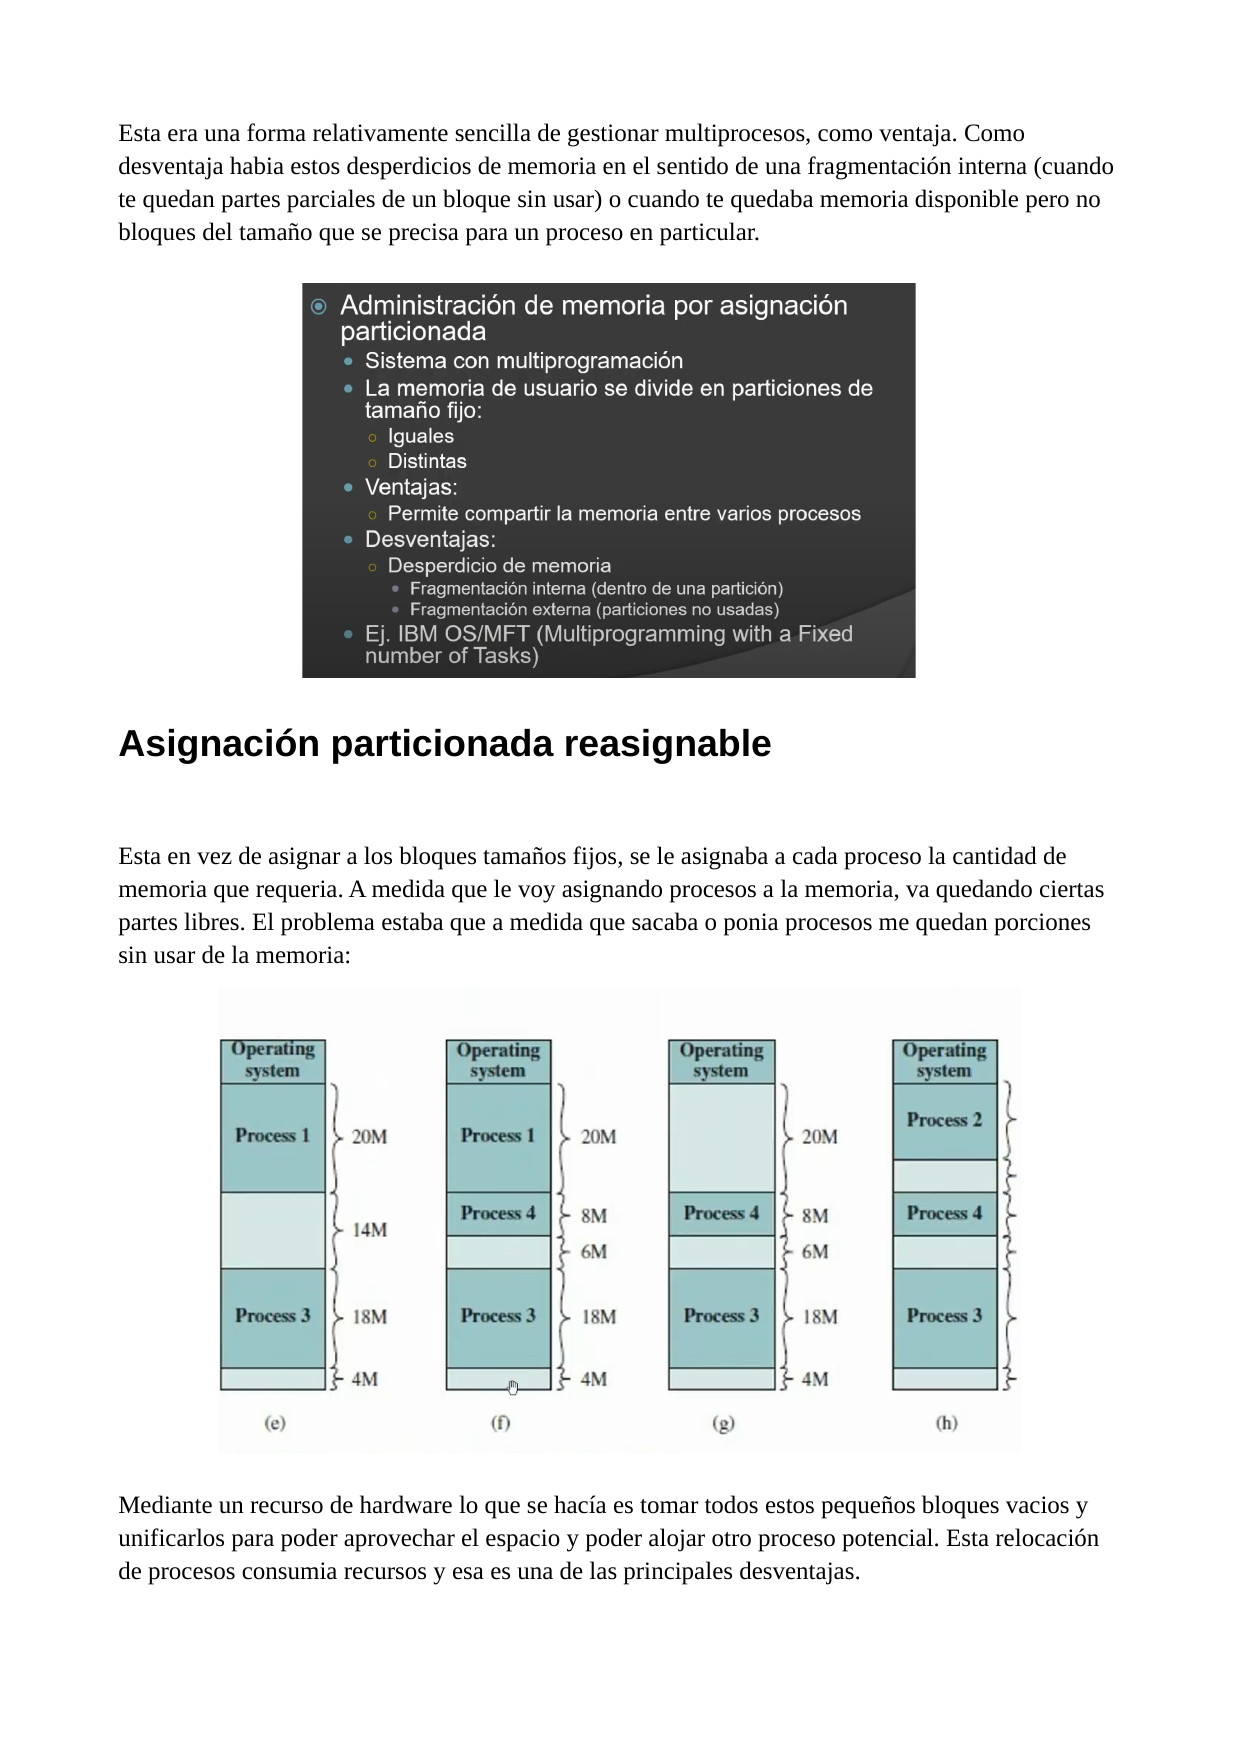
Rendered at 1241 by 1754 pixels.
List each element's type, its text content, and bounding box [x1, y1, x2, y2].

text Mediante un recurso de hardware lo que se hacía es tomar todos estos pequeños bloques vacios y unificarlos para poder aprovechar el espacio y poder alojar otro proceso potencial. Esta relocación de procesos consumia recursos y esa es una de las principales desventajas. [118, 987, 1122, 1585]
subtitle Asignación particionada reasignable [118, 290, 1122, 764]
picture [218, 987, 1022, 1453]
text Esta en vez de asignar a los bloques tamaños fijos, se le asignaba a cada proceso la cantidad de memoria que requeria. A medida que le voy asignando procesos a la memoria, va quedando ciertas partes libres. El problema estaba que a medida que sacaba o ponia procesos me quedan porciones sin usar de la memoria: [118, 841, 1122, 969]
picture [302, 283, 916, 678]
text Esta era una forma relativamente sencilla de gestionar multiprocesos, como ventaja. Como desventaja habia estos desperdicios de memoria en el sentido de una fragmentación interna (cuando te quedan partes parciales de un bloque sin usar) o cuando te quedaba memoria disponible pero no bloques del tamaño que se precisa para un proceso en particular. [118, 118, 1122, 246]
